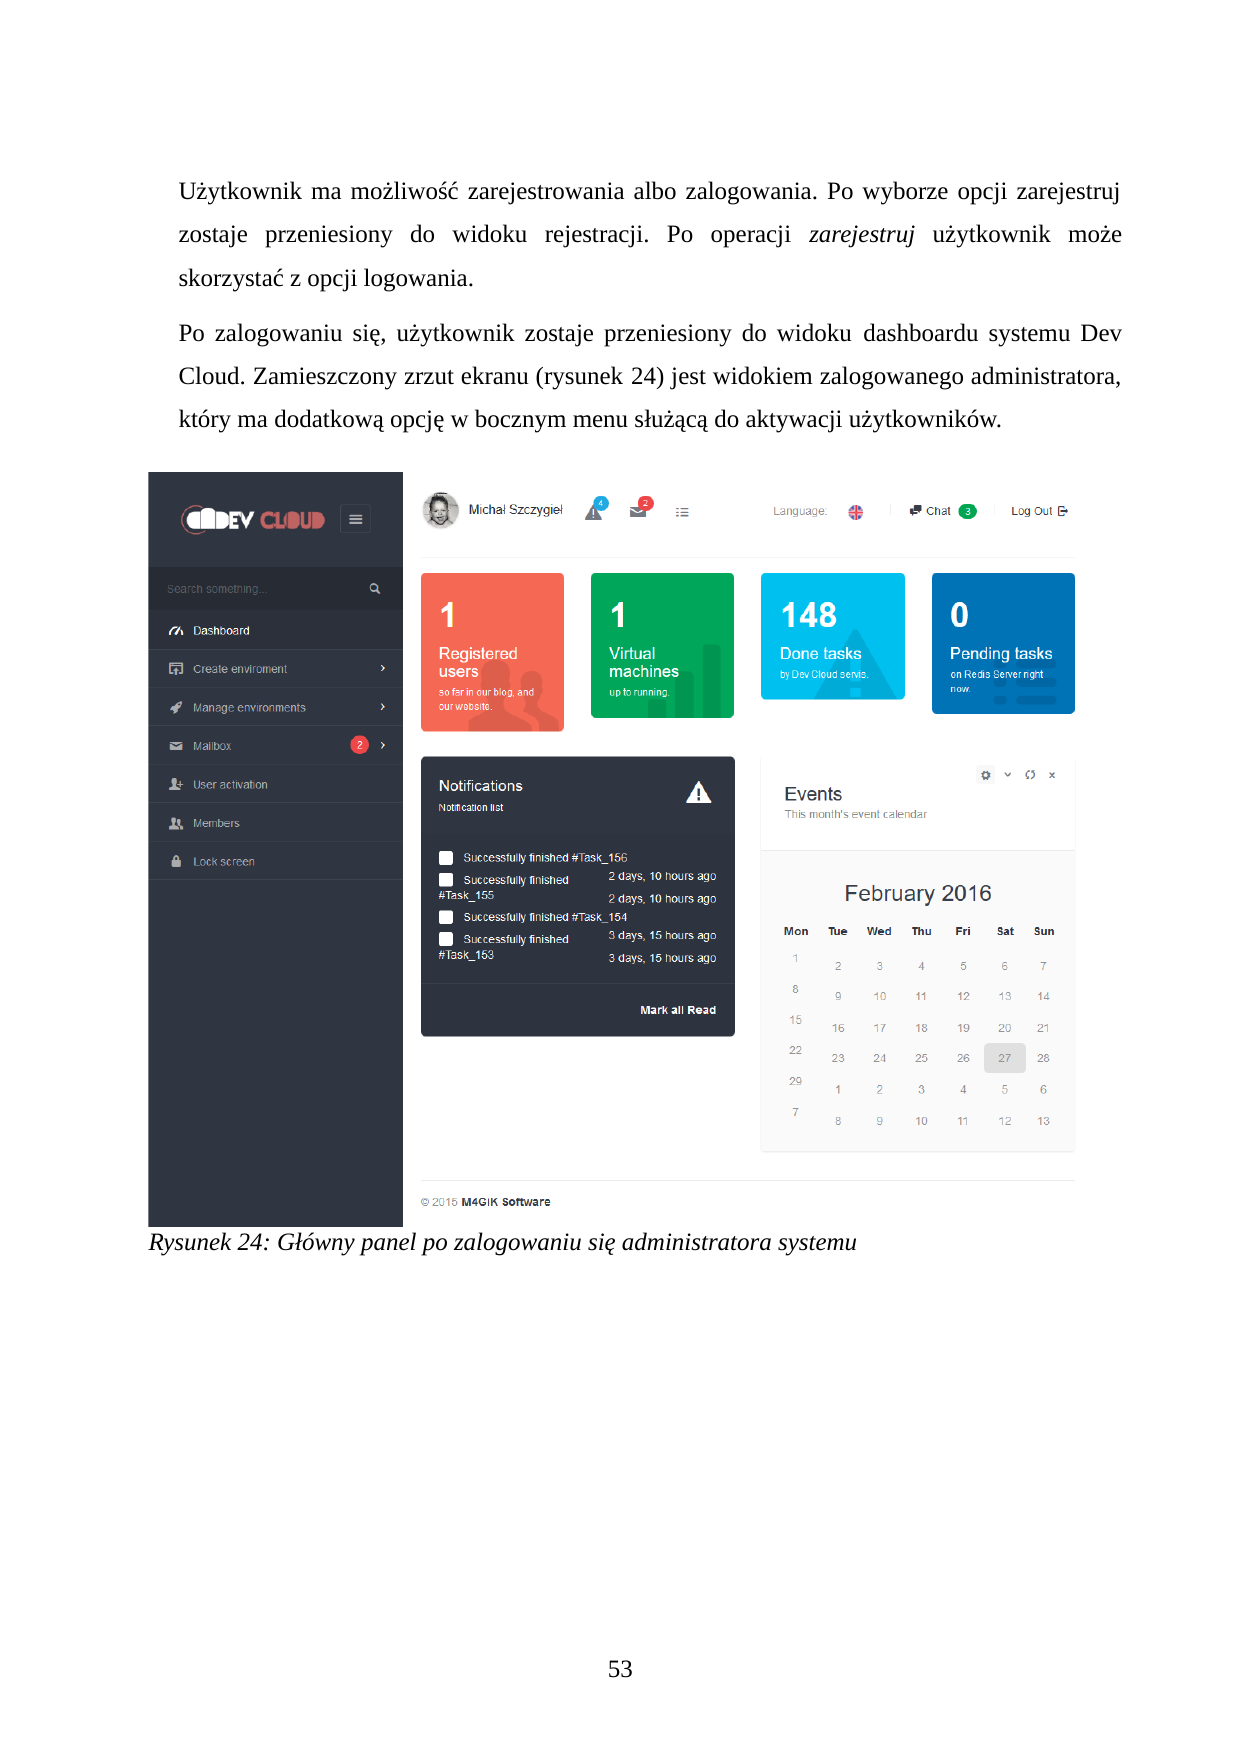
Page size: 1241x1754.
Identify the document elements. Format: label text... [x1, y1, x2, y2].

picture [148, 472, 1092, 1227]
text Rysunek 24: Główny panel po zalogowaniu się administratora systemu [148, 1227, 1092, 1256]
text Po zalogowaniu się, użytkownik zostaje przeniesiony do widoku dashboardu systemu Dev Cloud. Zamieszczony zrzut ekranu (rysunek 24) jest widokiem zalogowanego administratora, który ma dodatkową opcję w bocznym menu służącą do aktywacji użytkowników. [178, 318, 1122, 433]
text Użytkownik ma możliwość zarejestrowania albo zalogowania. Po wyborze opcji zarejestruj zostaje przeniesiony do widoku rejestracji. Po operacji zarejestruj użytkownik może skorzystać z opcji logowania. [178, 176, 1122, 291]
